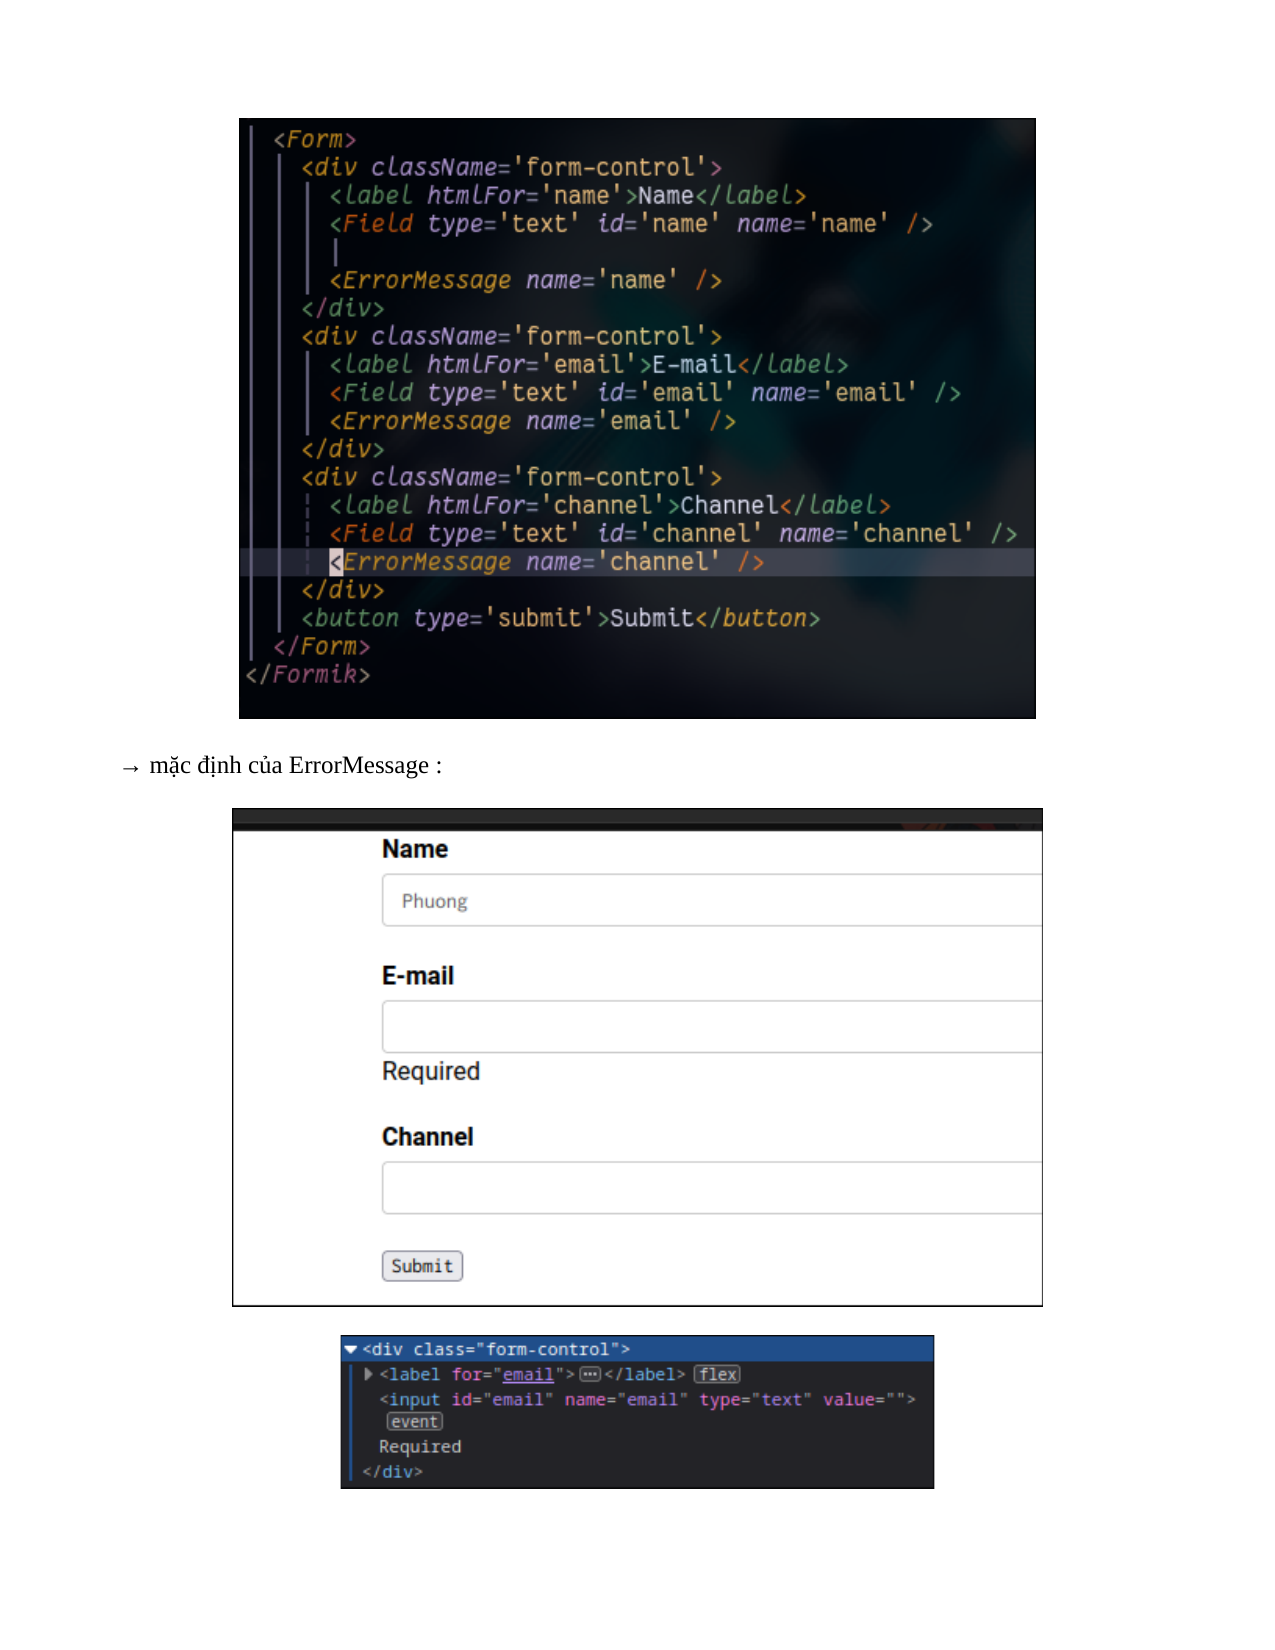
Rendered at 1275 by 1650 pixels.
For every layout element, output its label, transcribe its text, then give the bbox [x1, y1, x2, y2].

picture [340, 1335, 935, 1489]
picture [232, 808, 1043, 1307]
text → mặc định của ErrorMessage : [118, 751, 1157, 779]
picture [239, 118, 1036, 719]
